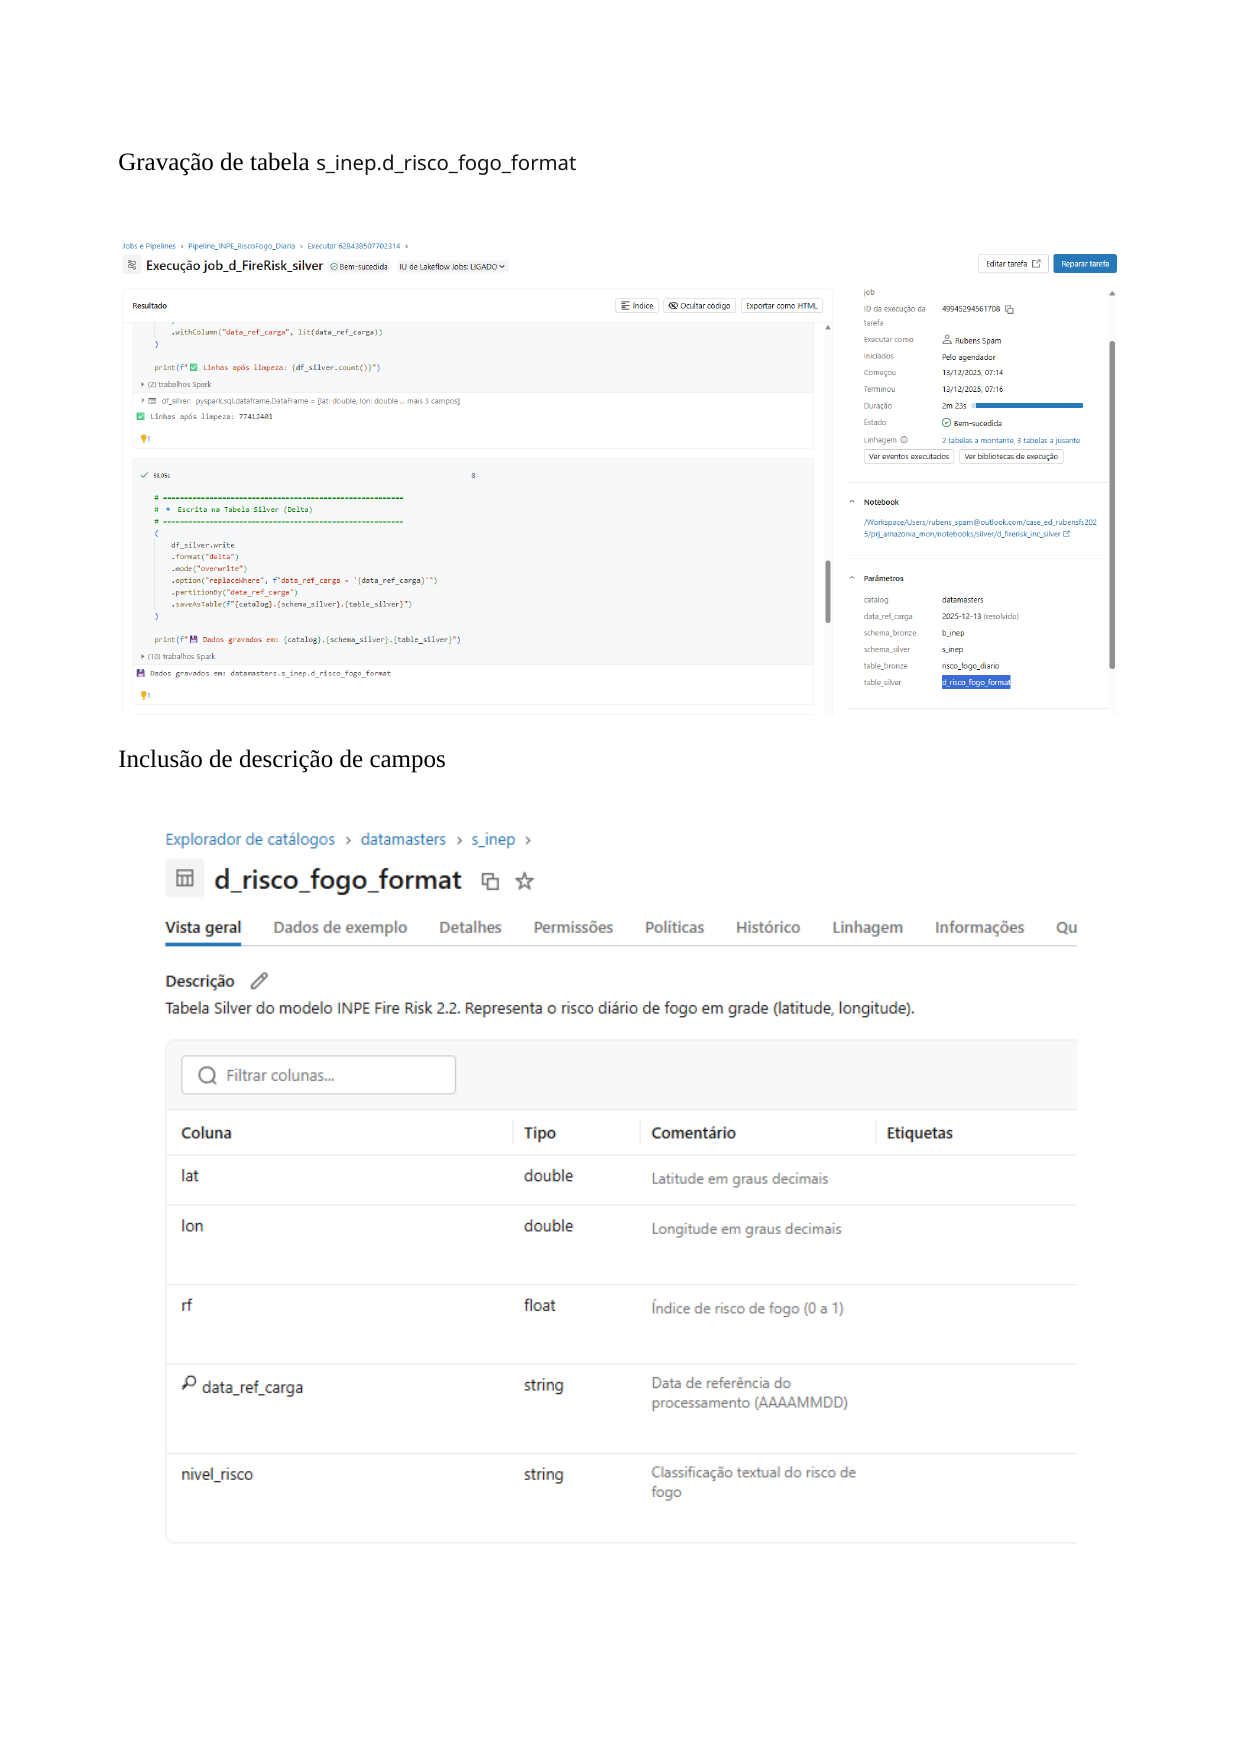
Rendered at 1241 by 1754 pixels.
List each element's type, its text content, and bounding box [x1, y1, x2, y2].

text Inclusão de descrição de campos [118, 744, 1122, 772]
text Gravação de tabela s_inep.d_risco_fogo_format [118, 147, 1122, 176]
picture [118, 233, 1123, 715]
picture [163, 830, 1077, 1546]
